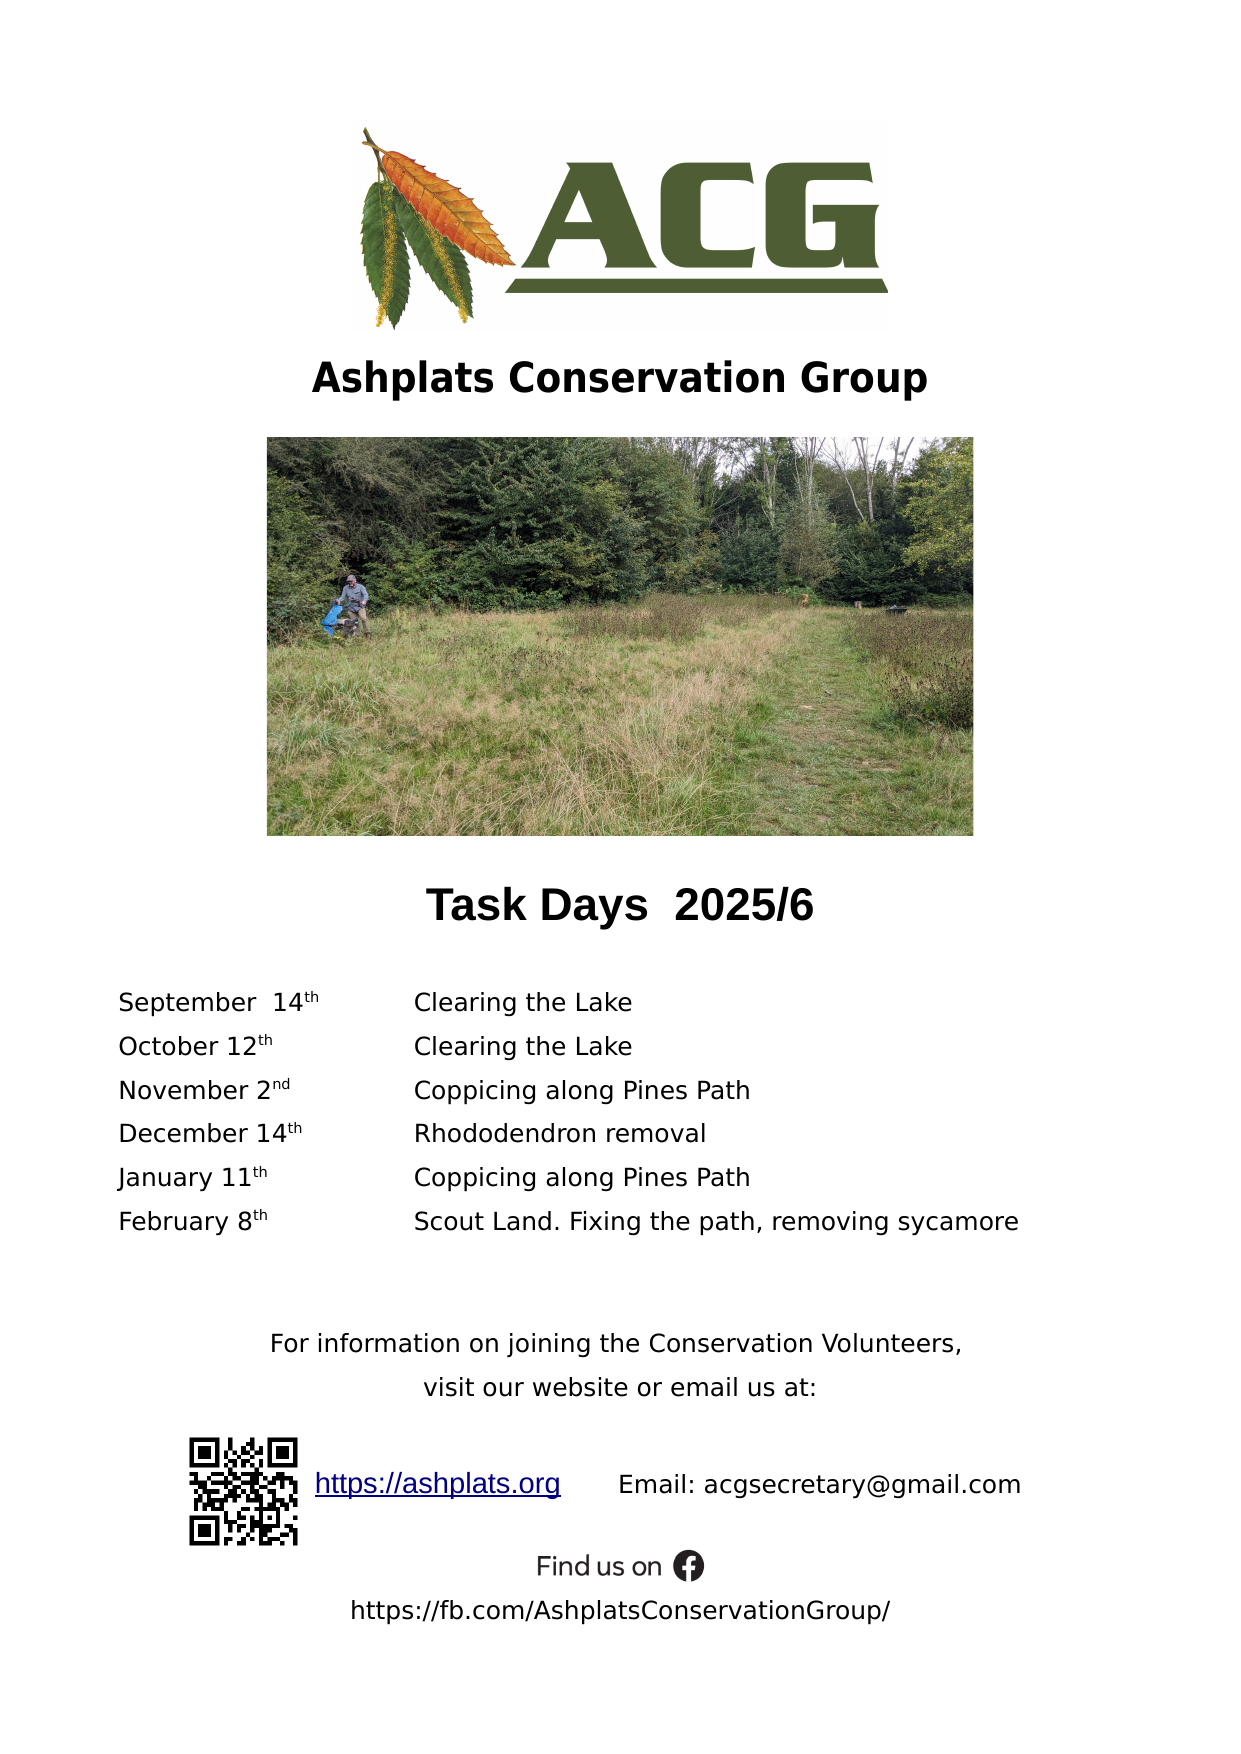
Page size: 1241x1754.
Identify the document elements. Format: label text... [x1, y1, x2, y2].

title Ashplats Conservation Group [118, 354, 1122, 402]
picture [527, 1542, 713, 1588]
text https://fb.com/AshplatsConservationGroup/ [118, 1596, 1122, 1625]
picture [172, 1420, 315, 1563]
text December 14th Rhododendron removal [118, 1120, 1122, 1149]
text visit our website or email us at: [118, 1373, 1122, 1403]
subtitle Task Days 2025/6 [118, 878, 1122, 931]
picture [352, 118, 888, 331]
text For information on joining the Conservation Volunteers, [118, 1330, 1122, 1359]
text February 8th Scout Land. Fixing the path, removing sycamore [118, 1207, 1122, 1236]
picture [266, 437, 974, 836]
text [118, 1466, 172, 1500]
text November 2nd Coppicing along Pines Path [118, 1076, 1122, 1105]
text September 14th Clearing the Lake [118, 988, 1122, 1018]
text October 12th Clearing the Lake [118, 1032, 1122, 1061]
text January 11th Coppicing along Pines Path [118, 1163, 1122, 1193]
text https://ashplats.org Email: acgsecretary@gmail.com [315, 1466, 1122, 1500]
